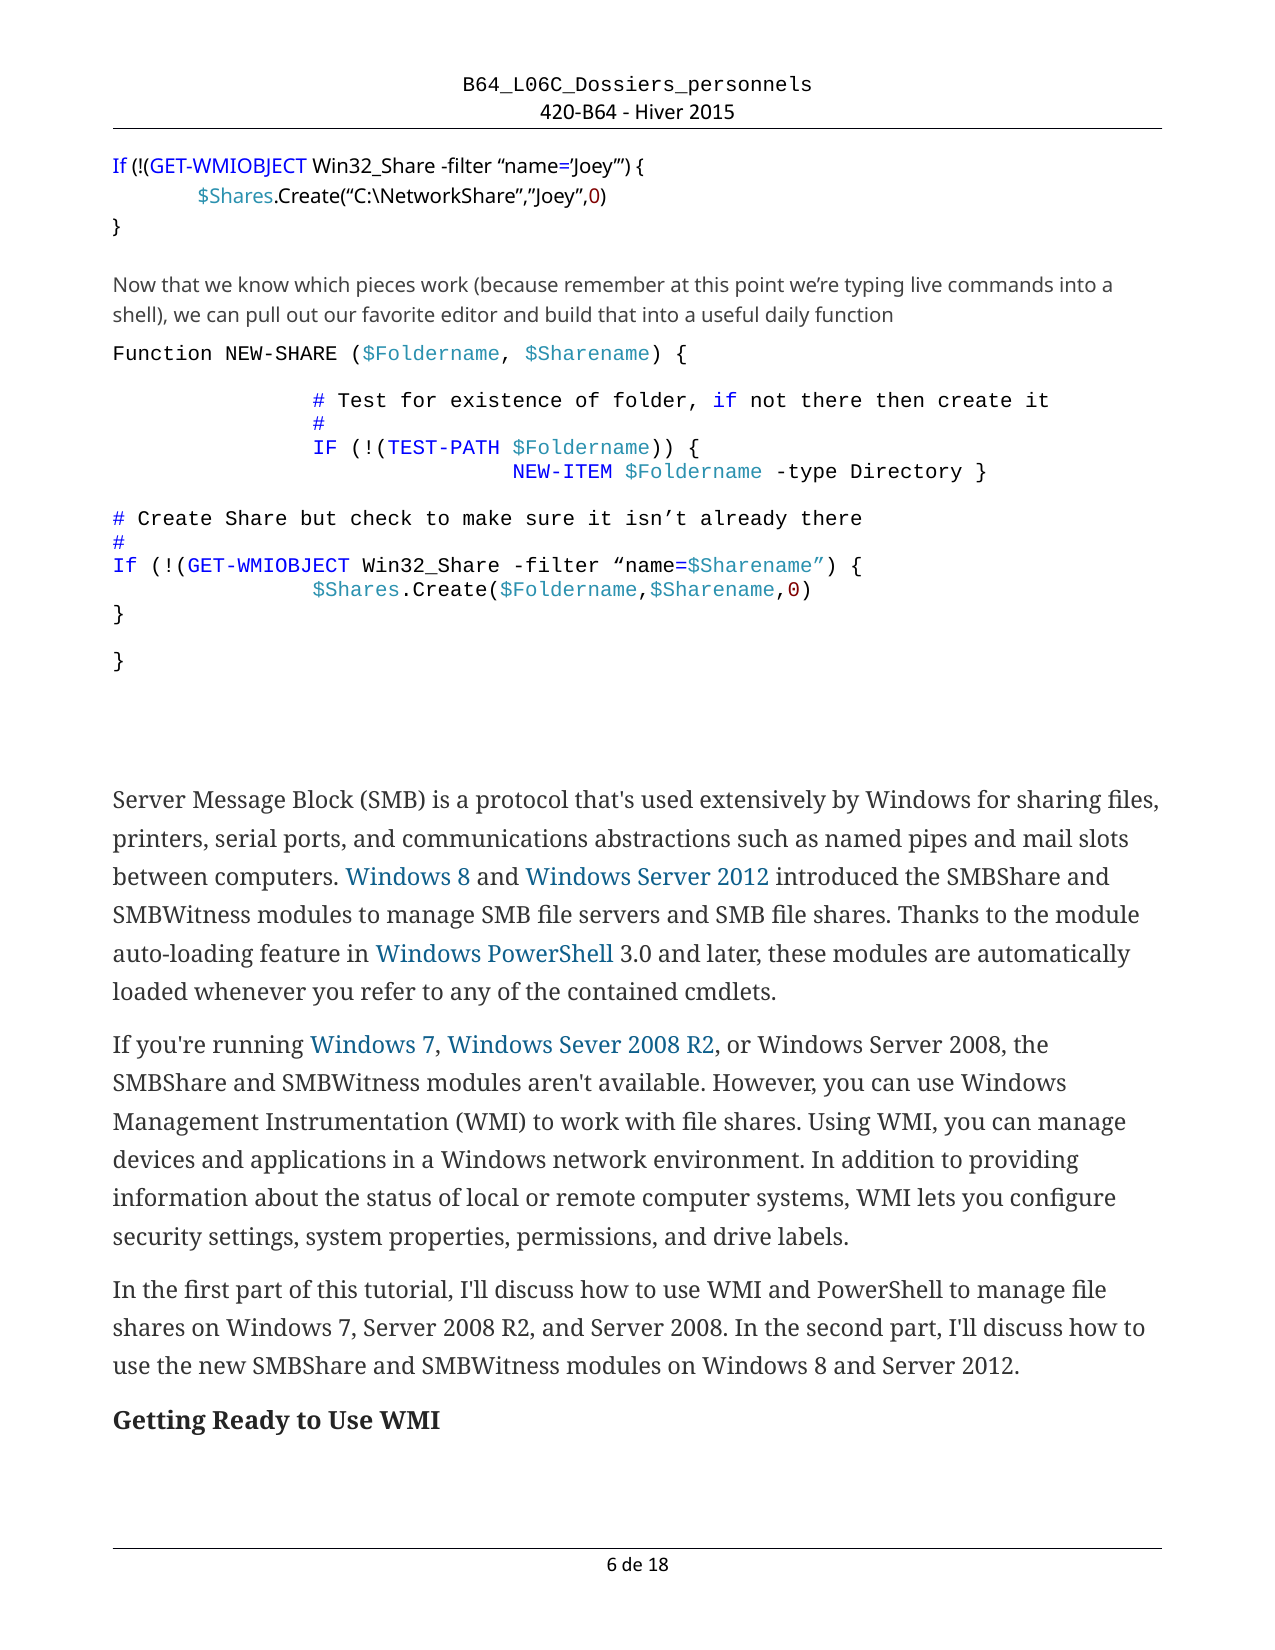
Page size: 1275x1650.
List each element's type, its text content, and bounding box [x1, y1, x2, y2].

text Server Message Block (SMB) is a protocol that's used extensively by Windows for sharing files, printers, serial ports, and communications abstractions such as named pipes and mail slots between computers. Windows 8 and Windows Server 2012 introduced the SMBShare and SMBWitness modules to manage SMB file servers and SMB file shares. Thanks to the module auto-loading feature in Windows PowerShell 3.0 and later, these modules are automatically loaded whenever you refer to any of the contained cmdlets. [112, 784, 1162, 1007]
text If (!(GET-WMIOBJECT Win32_Share -filter “name=’Joey’”) { $Shares.Create(“C:\NetworkShare”,”Joey”,0) } [112, 150, 1162, 239]
text In the first part of this tutorial, I'll discuss how to use WMI and PowerShell to manage file shares on Windows 7, Server 2008 R2, and Server 2008. In the second part, I'll discuss how to use the new SMBShare and SMBWitness modules on Windows 8 and Server 2012. [112, 1273, 1162, 1382]
subtitle Getting Ready to Use WMI [112, 1402, 1162, 1437]
text If you're running Windows 7, Windows Sever 2008 R2, or Windows Server 2008, the SMBShare and SMBWitness modules aren't available. However, you can use Windows Management Instrumentation (WMI) to work with file shares. Using WMI, you can manage devices and applications in a Windows network environment. In addition to providing information about the status of local or remote computer systems, WMI lets you configure security settings, system properties, permissions, and drive labels. [112, 1028, 1162, 1252]
text Function NEW-SHARE ($Foldername, $Sharename) { # Test for existence of folder, if not there then create it # IF (!(TEST-PATH $Foldername)) { NEW-ITEM $Foldername -type Directory } # Create Share but check to make sure it isn’t already there # If (!(GET-WMIOBJECT Win32_Share -filter “name=$Sharename”) { $Shares.Create($Foldername,$Sharename,0) } } [112, 342, 1162, 673]
text Now that we know which pieces work (because remember at this point we’re typing live commands into a shell), we can pull out our favorite editor and build that into a useful daily function [112, 268, 1162, 328]
